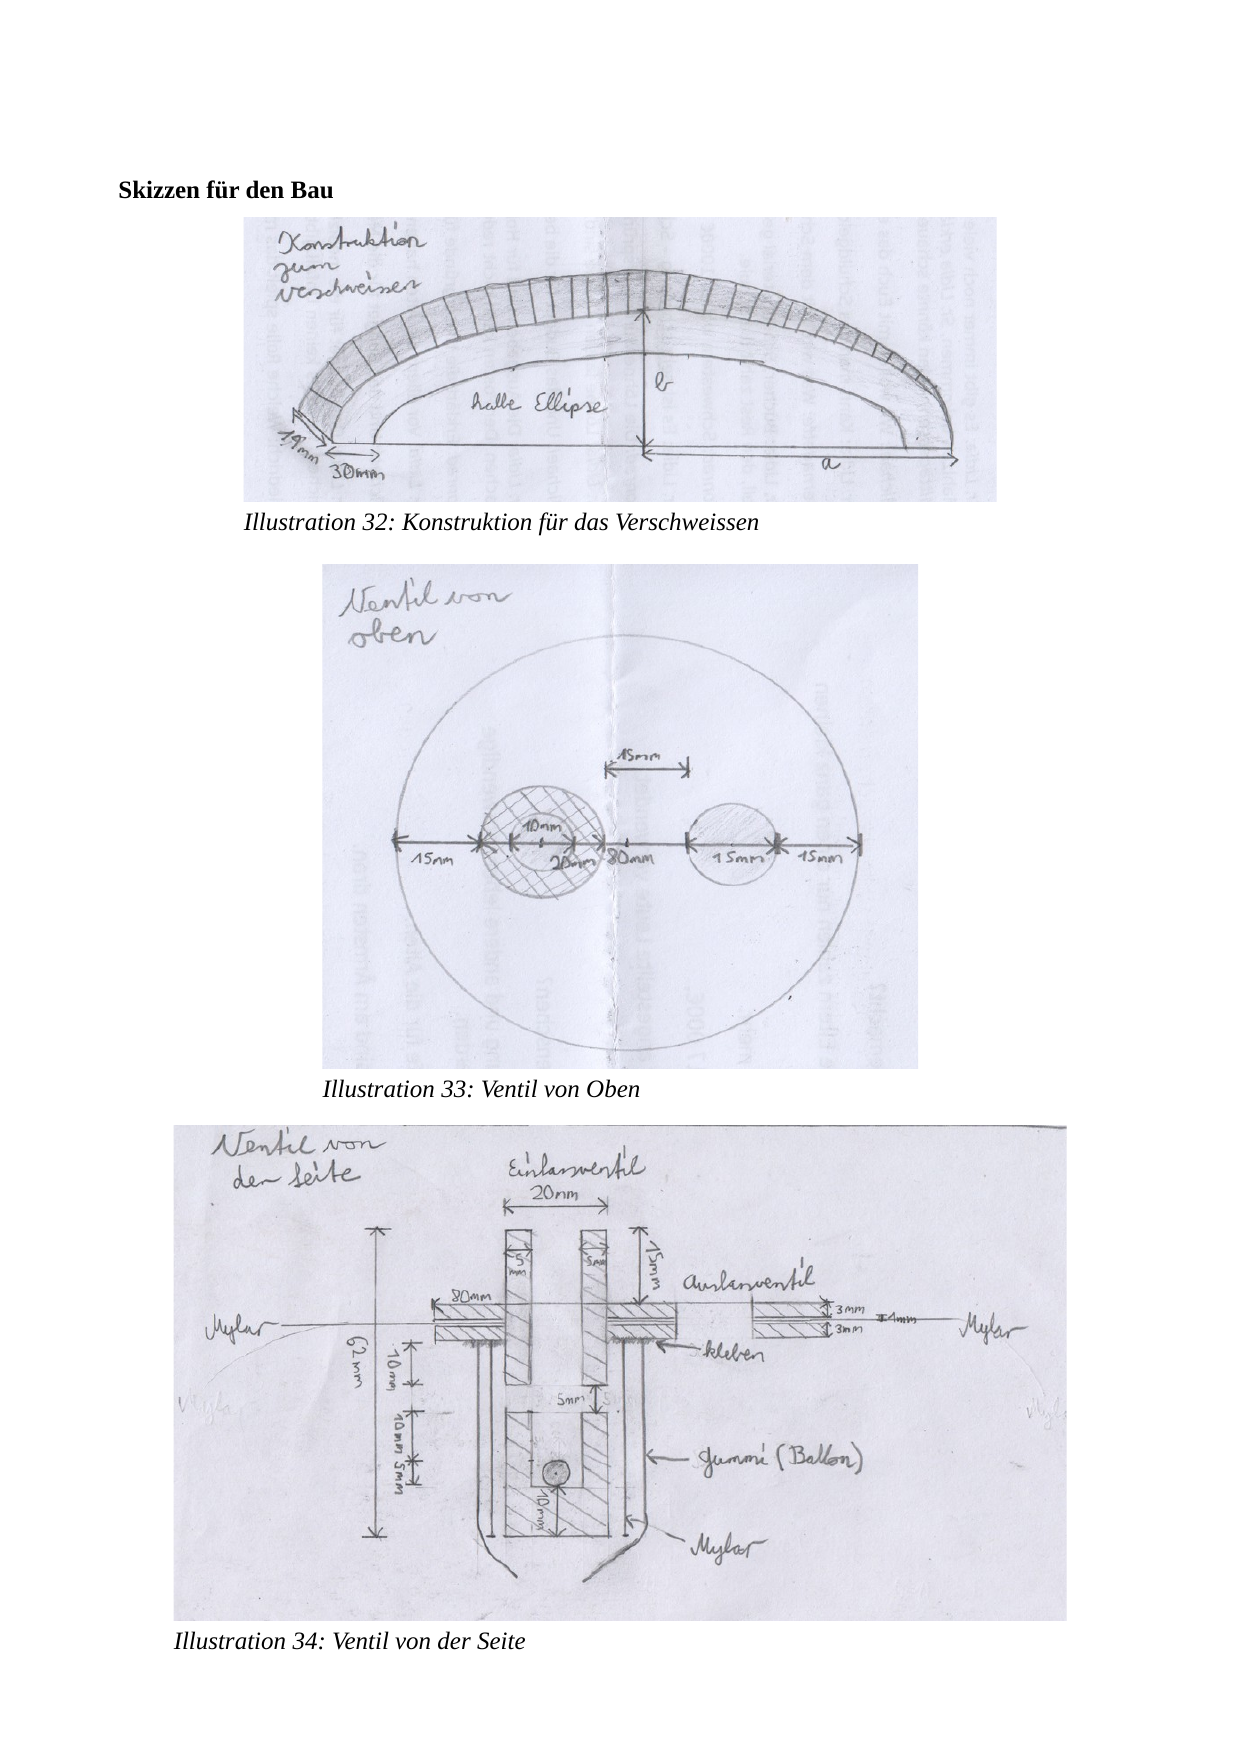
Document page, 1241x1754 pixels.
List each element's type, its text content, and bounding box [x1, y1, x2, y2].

picture [243, 217, 997, 502]
text Illustration 33: Ventil von Oben [322, 1069, 918, 1103]
text Illustration 34: Ventil von der Seite [173, 1621, 1067, 1655]
picture [322, 564, 919, 1069]
text Illustration 32: Konstruktion für das Verschweissen [243, 502, 997, 535]
picture [173, 1125, 1067, 1621]
text Skizzen für den Bau [118, 176, 1122, 204]
